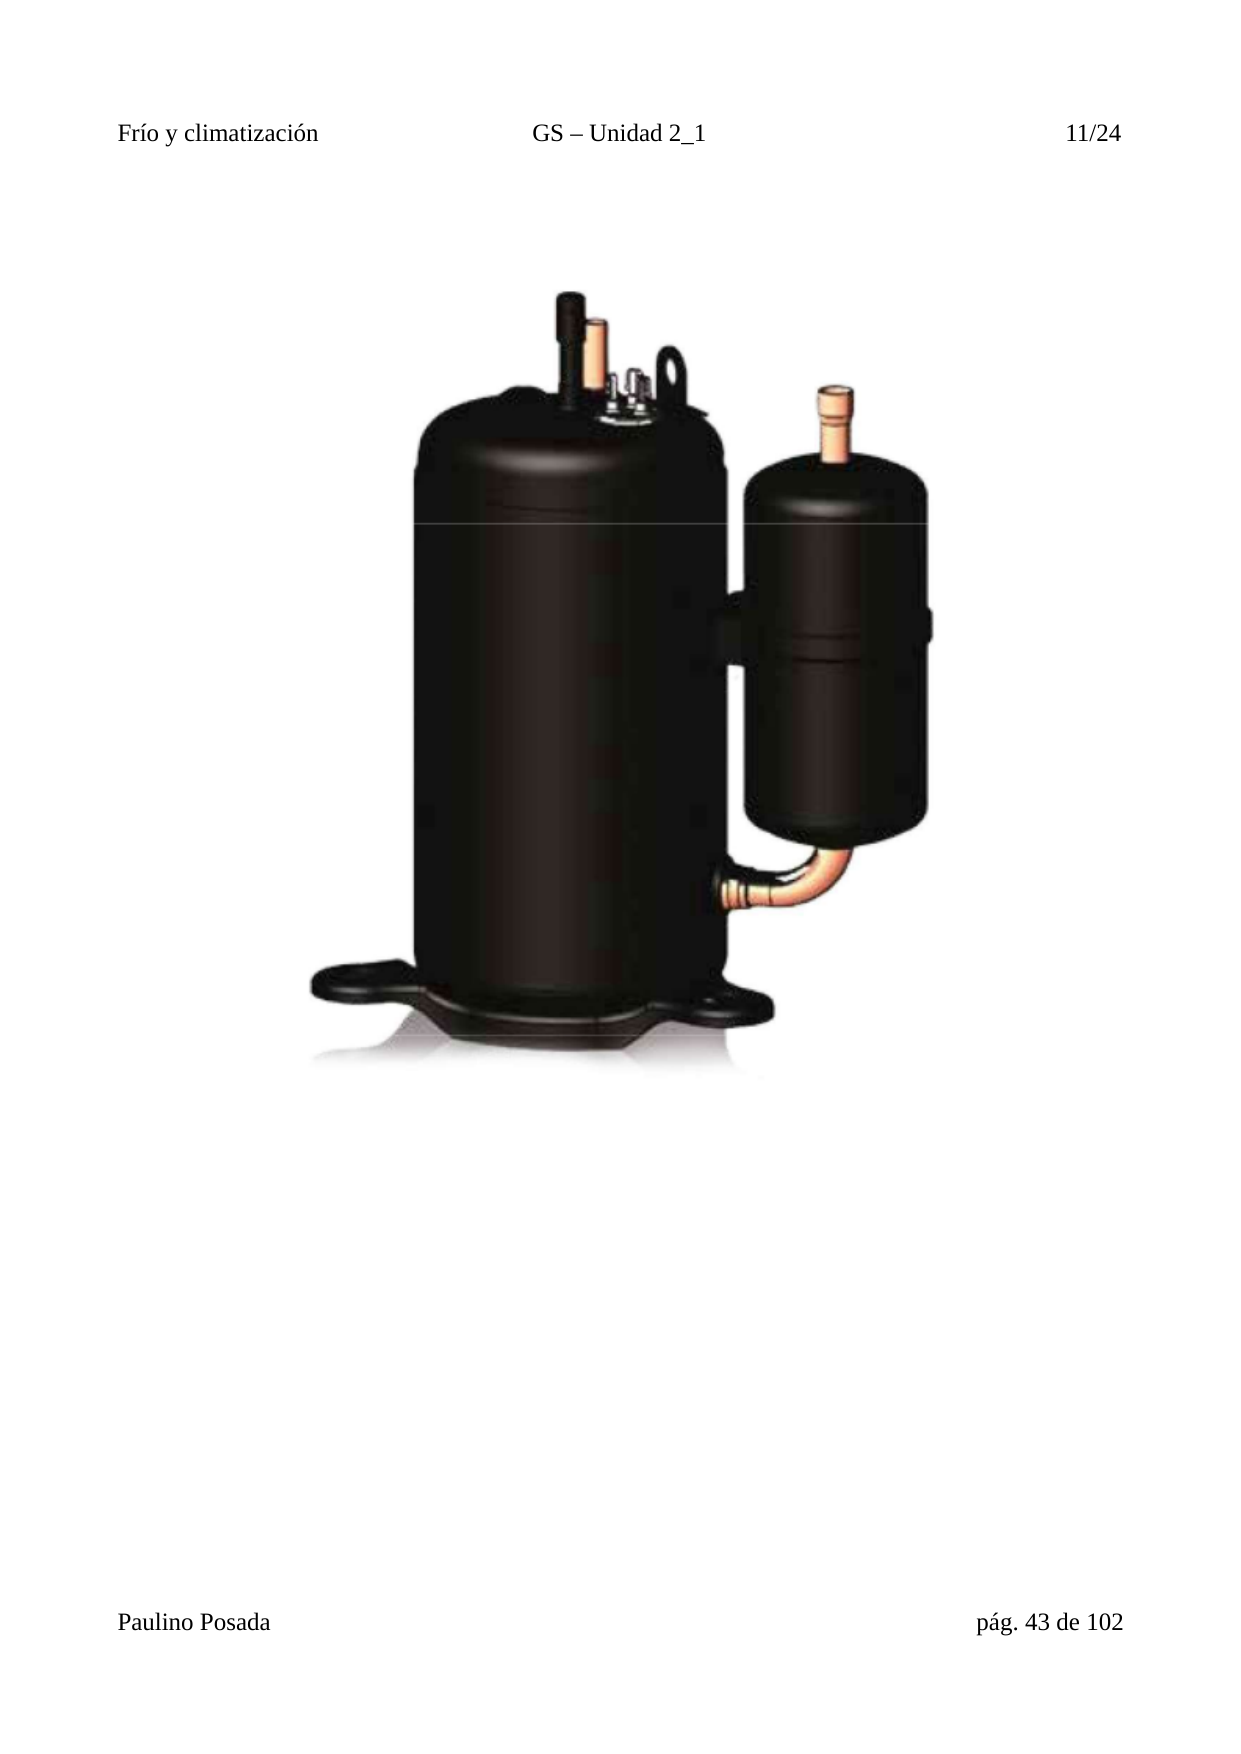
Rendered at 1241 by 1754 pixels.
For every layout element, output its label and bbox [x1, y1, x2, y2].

picture [275, 262, 965, 1110]
